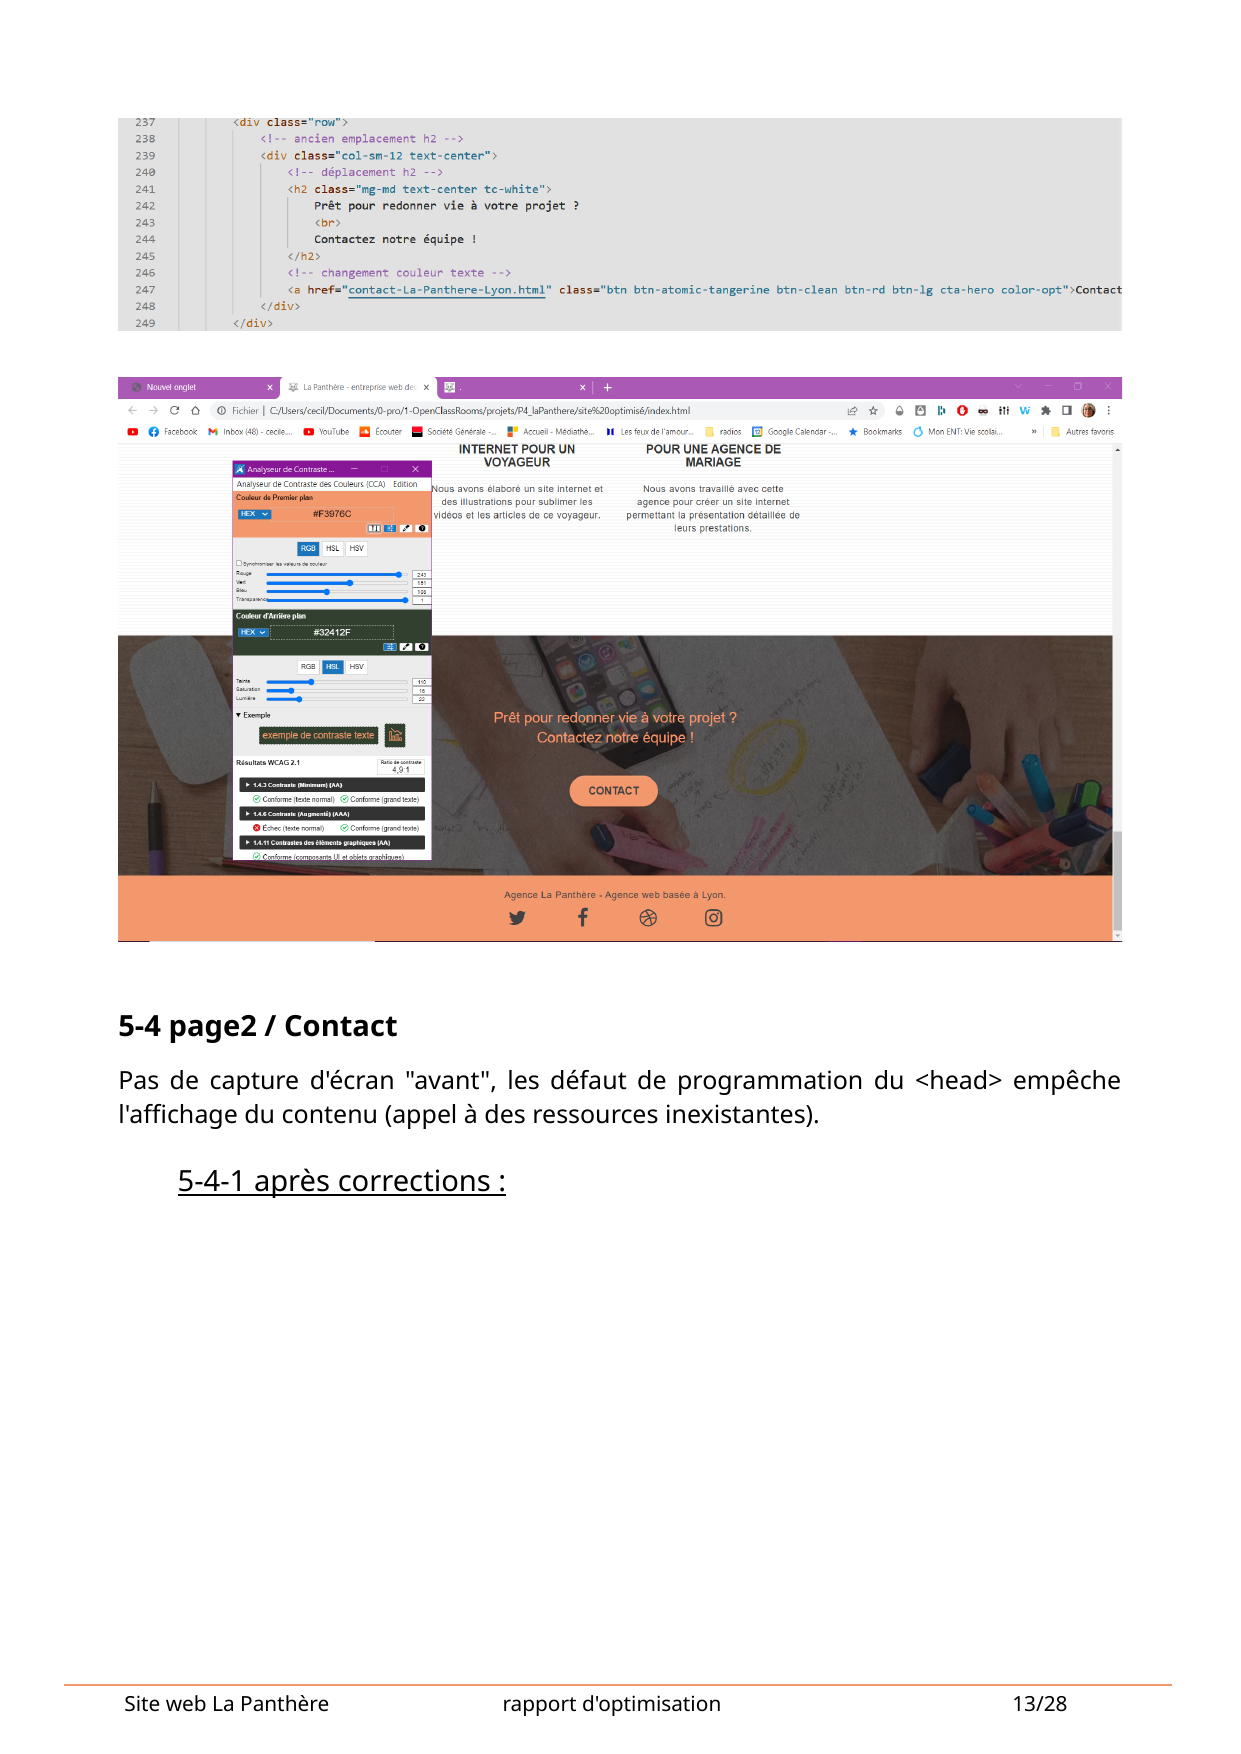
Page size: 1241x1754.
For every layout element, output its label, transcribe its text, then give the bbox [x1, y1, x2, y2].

text Pas de capture d'écran "avant", les défaut de programmation du <head> empêche l'affichage du contenu (appel à des ressources inexistantes). [118, 1063, 1122, 1131]
text 5-4 page2 / Contact [118, 1006, 1122, 1045]
picture [118, 377, 1123, 942]
picture [118, 118, 1123, 331]
text 5-4-1 après corrections : [177, 1161, 1122, 1200]
